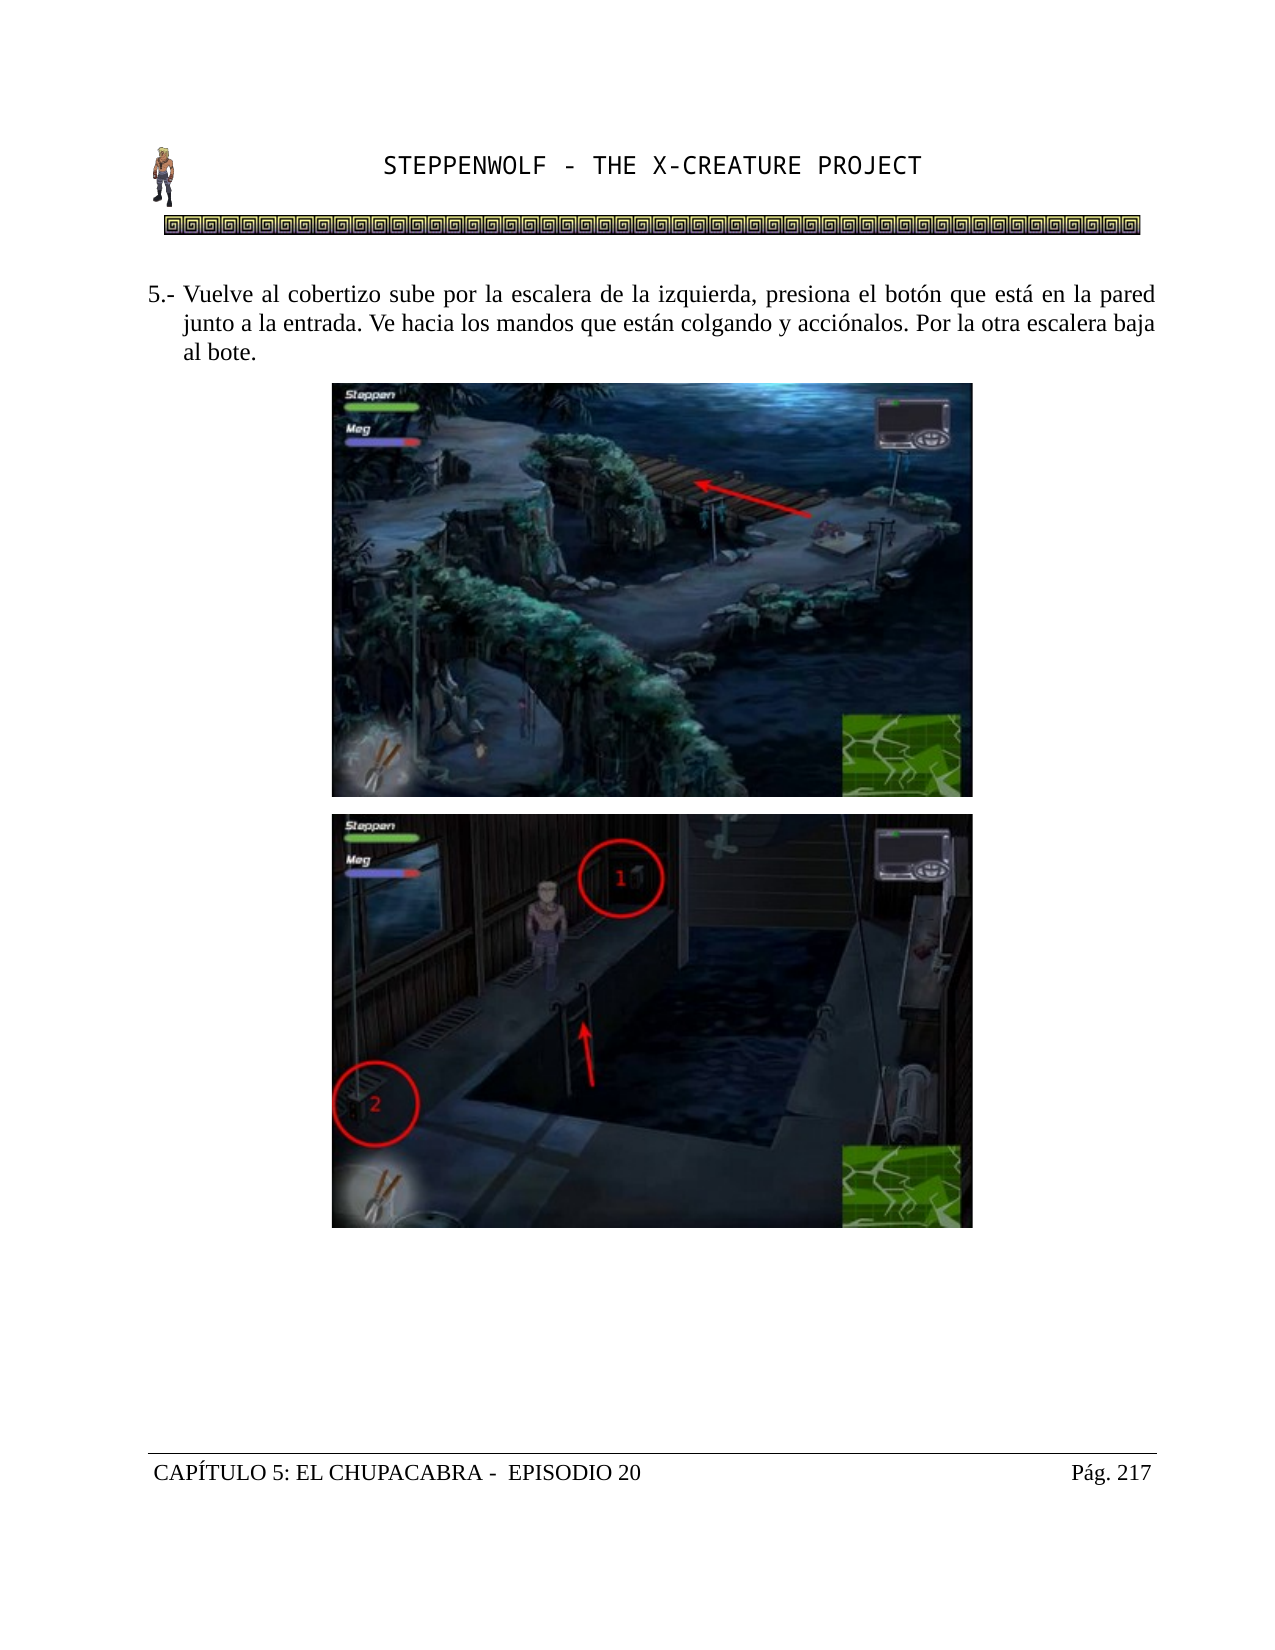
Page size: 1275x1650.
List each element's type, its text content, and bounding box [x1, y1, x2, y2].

picture [147, 147, 181, 207]
picture [164, 215, 1141, 235]
picture [331, 814, 973, 1228]
text 5.- Vuelve al cobertizo sube por la escalera de la izquierda, presiona el botón que está en la pared junto a la entrada. Ve hacia los mandos que están colgando y acciónalos. Por la otra escalera baja al bote. [148, 279, 1157, 366]
picture [331, 383, 973, 797]
